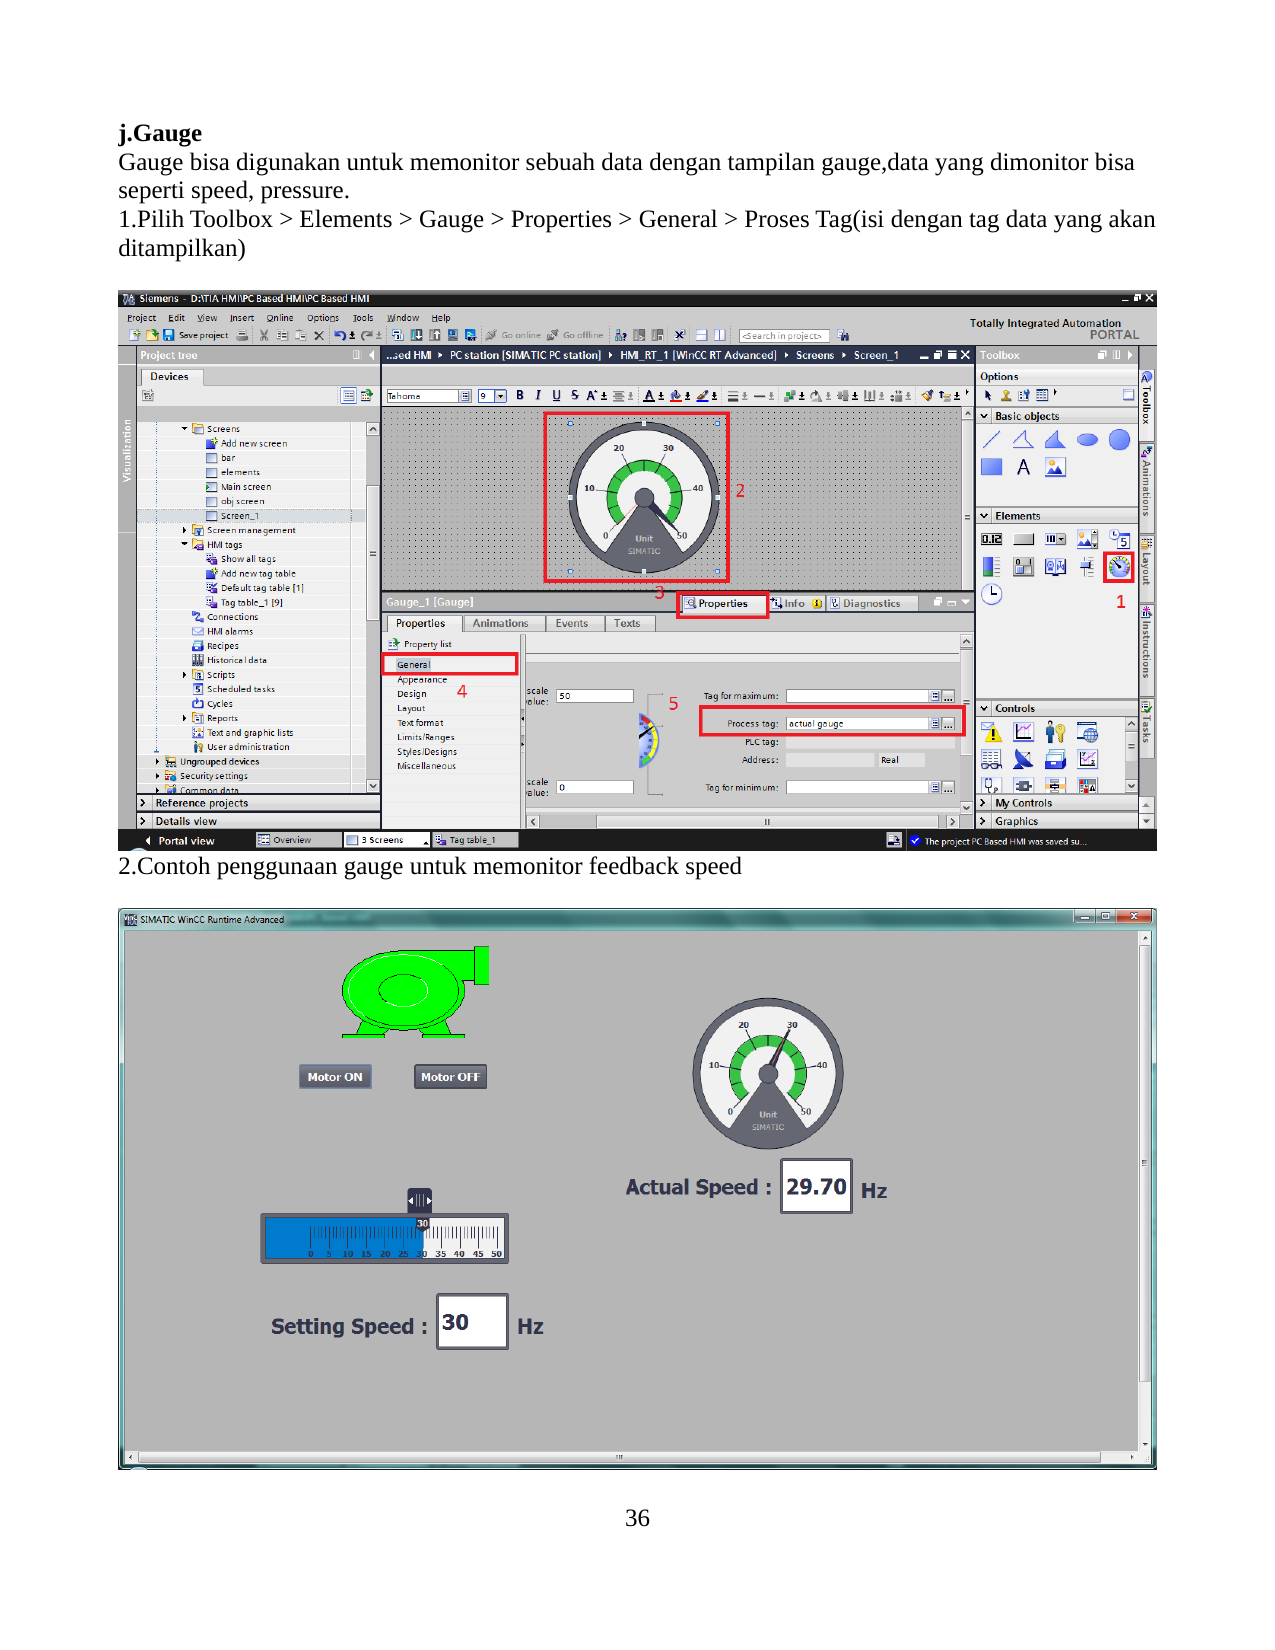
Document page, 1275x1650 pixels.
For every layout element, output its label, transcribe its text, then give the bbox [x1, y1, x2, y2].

text Gauge bisa digunakan untuk memonitor sebuah data dengan tampilan gauge,data yang dimonitor bisa seperti speed, pressure. [118, 147, 1157, 204]
text j.Gauge [118, 118, 1157, 147]
text 2.Contoh penggunaan gauge untuk memonitor feedback speed [118, 851, 1157, 880]
text 1.Pilih Toolbox > Elements > Gauge > Properties > General > Proses Tag(isi dengan tag data yang akan ditampilkan) [118, 204, 1157, 262]
picture [118, 908, 1157, 1471]
picture [118, 290, 1157, 851]
